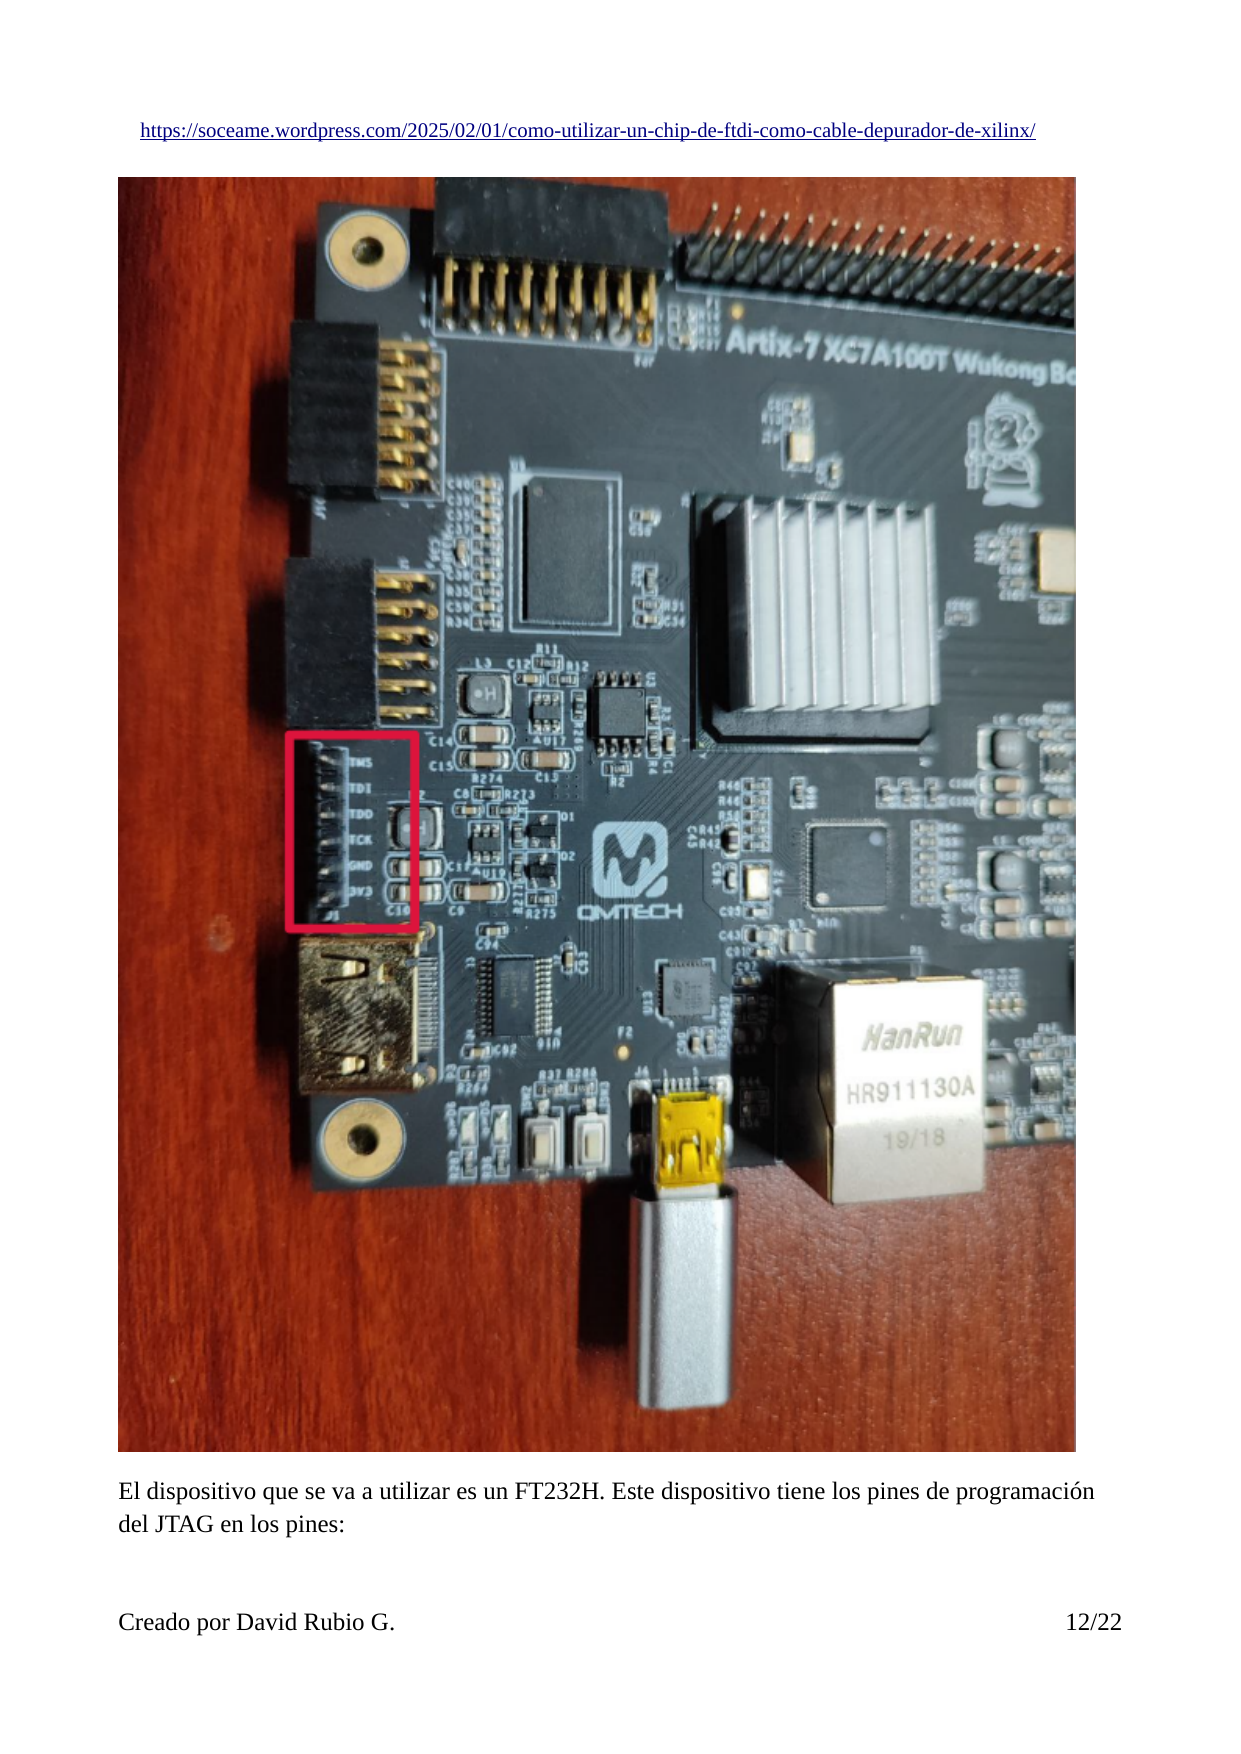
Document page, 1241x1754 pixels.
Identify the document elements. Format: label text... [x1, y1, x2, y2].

picture [118, 177, 1076, 1452]
text El dispositivo que se va a utilizar es un FT232H. Este dispositivo tiene los pines de programación del JTAG en los pines: [118, 1476, 1122, 1538]
